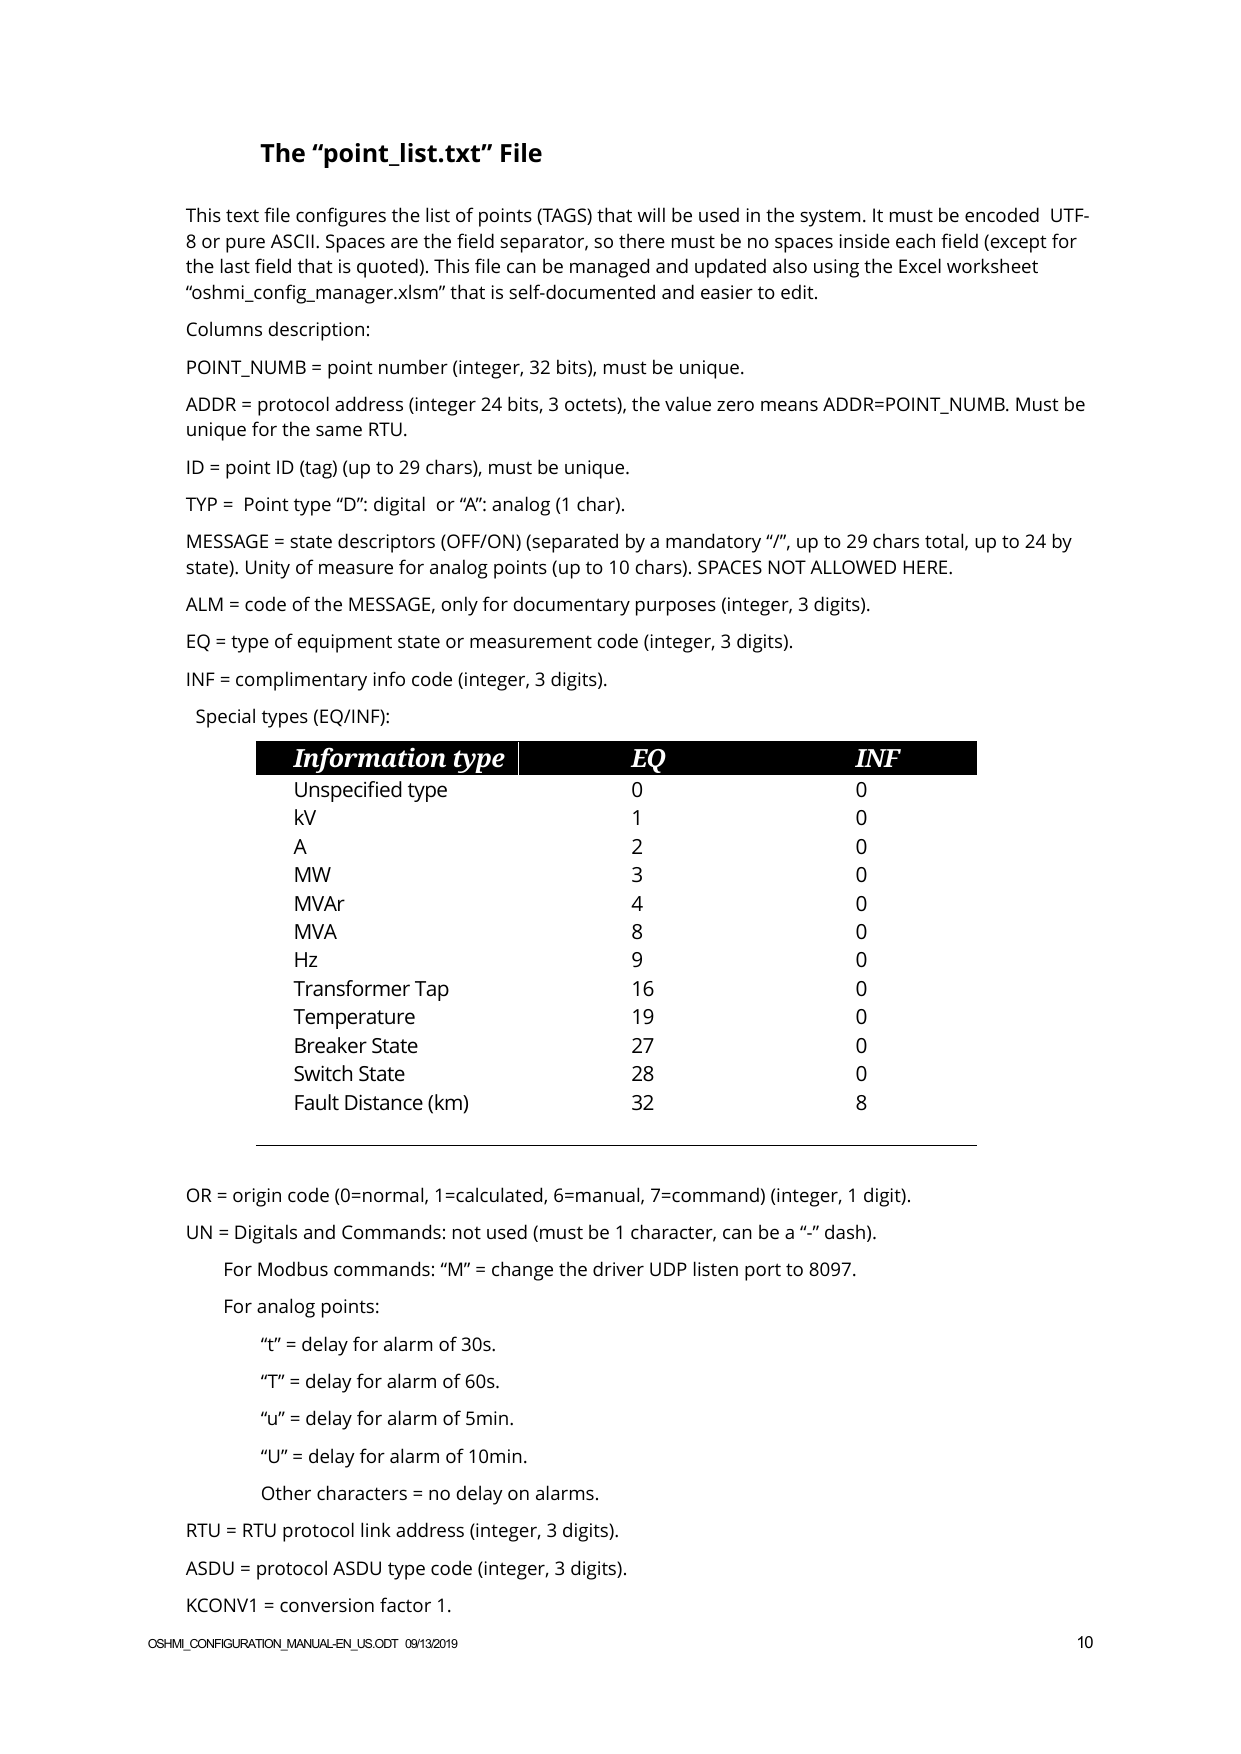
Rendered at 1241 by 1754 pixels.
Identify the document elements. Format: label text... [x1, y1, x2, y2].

text ADDR = protocol address (integer 24 bits, 3 octets), the value zero means ADDR=POINT_NUMB. Must be unique for the same RTU. [186, 391, 1093, 442]
text RTU = RTU protocol link address (integer, 3 digits). [186, 1518, 1093, 1543]
text KCONV1 = conversion factor 1. [186, 1592, 1093, 1618]
table_cell kV [256, 803, 518, 832]
text MESSAGE = state descriptors (OFF/ON) (separated by a mandatory “/”, up to 29 chars total, up to 24 by state). Unity of measure for analog points (up to 10 chars). SPACES NOT ALLOWED HERE. [186, 529, 1093, 580]
table_cell 0 [743, 860, 977, 889]
table_cell 4 [519, 889, 743, 917]
text For analog points: [186, 1294, 1093, 1319]
text POINT_NUMB = point number (integer, 32 bits), must be unique. [186, 354, 1093, 379]
table_cell Fault Distance (km) [256, 1088, 518, 1116]
table_cell 0 [519, 775, 743, 803]
table_cell Hz [256, 946, 518, 974]
table_cell 19 [519, 1003, 743, 1031]
text “T” = delay for alarm of 60s. [186, 1368, 1093, 1394]
table_cell 0 [743, 832, 977, 860]
table_cell 27 [519, 1031, 743, 1059]
text “U” = delay for alarm of 10min. [186, 1443, 1093, 1468]
table_cell 0 [743, 917, 977, 946]
table_cell 0 [743, 803, 977, 832]
text “u” = delay for alarm of 5min. [186, 1406, 1093, 1431]
table_cell 0 [743, 946, 977, 974]
table_cell Switch State [256, 1059, 518, 1088]
table_cell 8 [519, 917, 743, 946]
text Other characters = no delay on alarms. [186, 1480, 1093, 1506]
table_cell Unspecified type [256, 775, 518, 803]
table_cell 16 [519, 974, 743, 1002]
table_cell 0 [743, 974, 977, 1002]
table_cell MVA [256, 917, 518, 946]
text “t” = delay for alarm of 30s. [186, 1331, 1093, 1357]
text ID = point ID (tag) (up to 29 chars), must be unique. [186, 454, 1093, 480]
text OR = origin code (0=normal, 1=calculated, 6=manual, 7=command) (integer, 1 digit). [186, 1182, 1093, 1207]
subtitle The “point_list.txt” File [260, 136, 1093, 170]
table_cell 9 [519, 946, 743, 974]
text For Modbus commands: “M” = change the driver UDP listen port to 8097. [186, 1257, 1093, 1282]
table_cell 0 [743, 775, 977, 803]
text ALM = code of the MESSAGE, only for documentary purposes (integer, 3 digits). [186, 592, 1093, 617]
text UN = Digitals and Commands: not used (must be 1 character, can be a “-” dash). [186, 1219, 1093, 1245]
table_cell 28 [519, 1059, 743, 1088]
table_cell 8 [743, 1088, 977, 1116]
table_cell [519, 1116, 743, 1144]
table_header INF [743, 742, 977, 775]
table_cell A [256, 832, 518, 860]
table_header EQ [519, 742, 743, 775]
table_cell [743, 1116, 977, 1144]
table_cell 0 [743, 1059, 977, 1088]
table_header Information type [256, 742, 518, 775]
table_cell 32 [519, 1088, 743, 1116]
text EQ = type of equipment state or measurement code (integer, 3 digits). [186, 629, 1093, 654]
table_cell 0 [743, 1031, 977, 1059]
table_cell 0 [743, 1003, 977, 1031]
table_cell MW [256, 860, 518, 889]
text This text file configures the list of points (TAGS) that will be used in the system. It must be encoded UTF-8 or pure ASCII. Spaces are the field separator, so there must be no spaces inside each field (except for the last field that is quoted). This file can be managed and updated also using the Excel worksheet “oshmi_config_manager.xlsm” that is self-documented and easier to edit. [186, 203, 1093, 305]
table_cell Breaker State [256, 1031, 518, 1059]
table_cell 2 [519, 832, 743, 860]
text Columns description: [186, 317, 1093, 342]
table_cell 1 [519, 803, 743, 832]
table_cell [256, 1116, 518, 1144]
table_cell MVAr [256, 889, 518, 917]
table_cell Transformer Tap [256, 974, 518, 1002]
text TYP = Point type “D”: digital or “A”: analog (1 char). [186, 491, 1093, 517]
text Special types (EQ/INF): [186, 703, 1093, 729]
table_cell 0 [743, 889, 977, 917]
table_cell 3 [519, 860, 743, 889]
table_cell Temperature [256, 1003, 518, 1031]
text ASDU = protocol ASDU type code (integer, 3 digits). [186, 1555, 1093, 1580]
text INF = complimentary info code (integer, 3 digits). [186, 666, 1093, 692]
